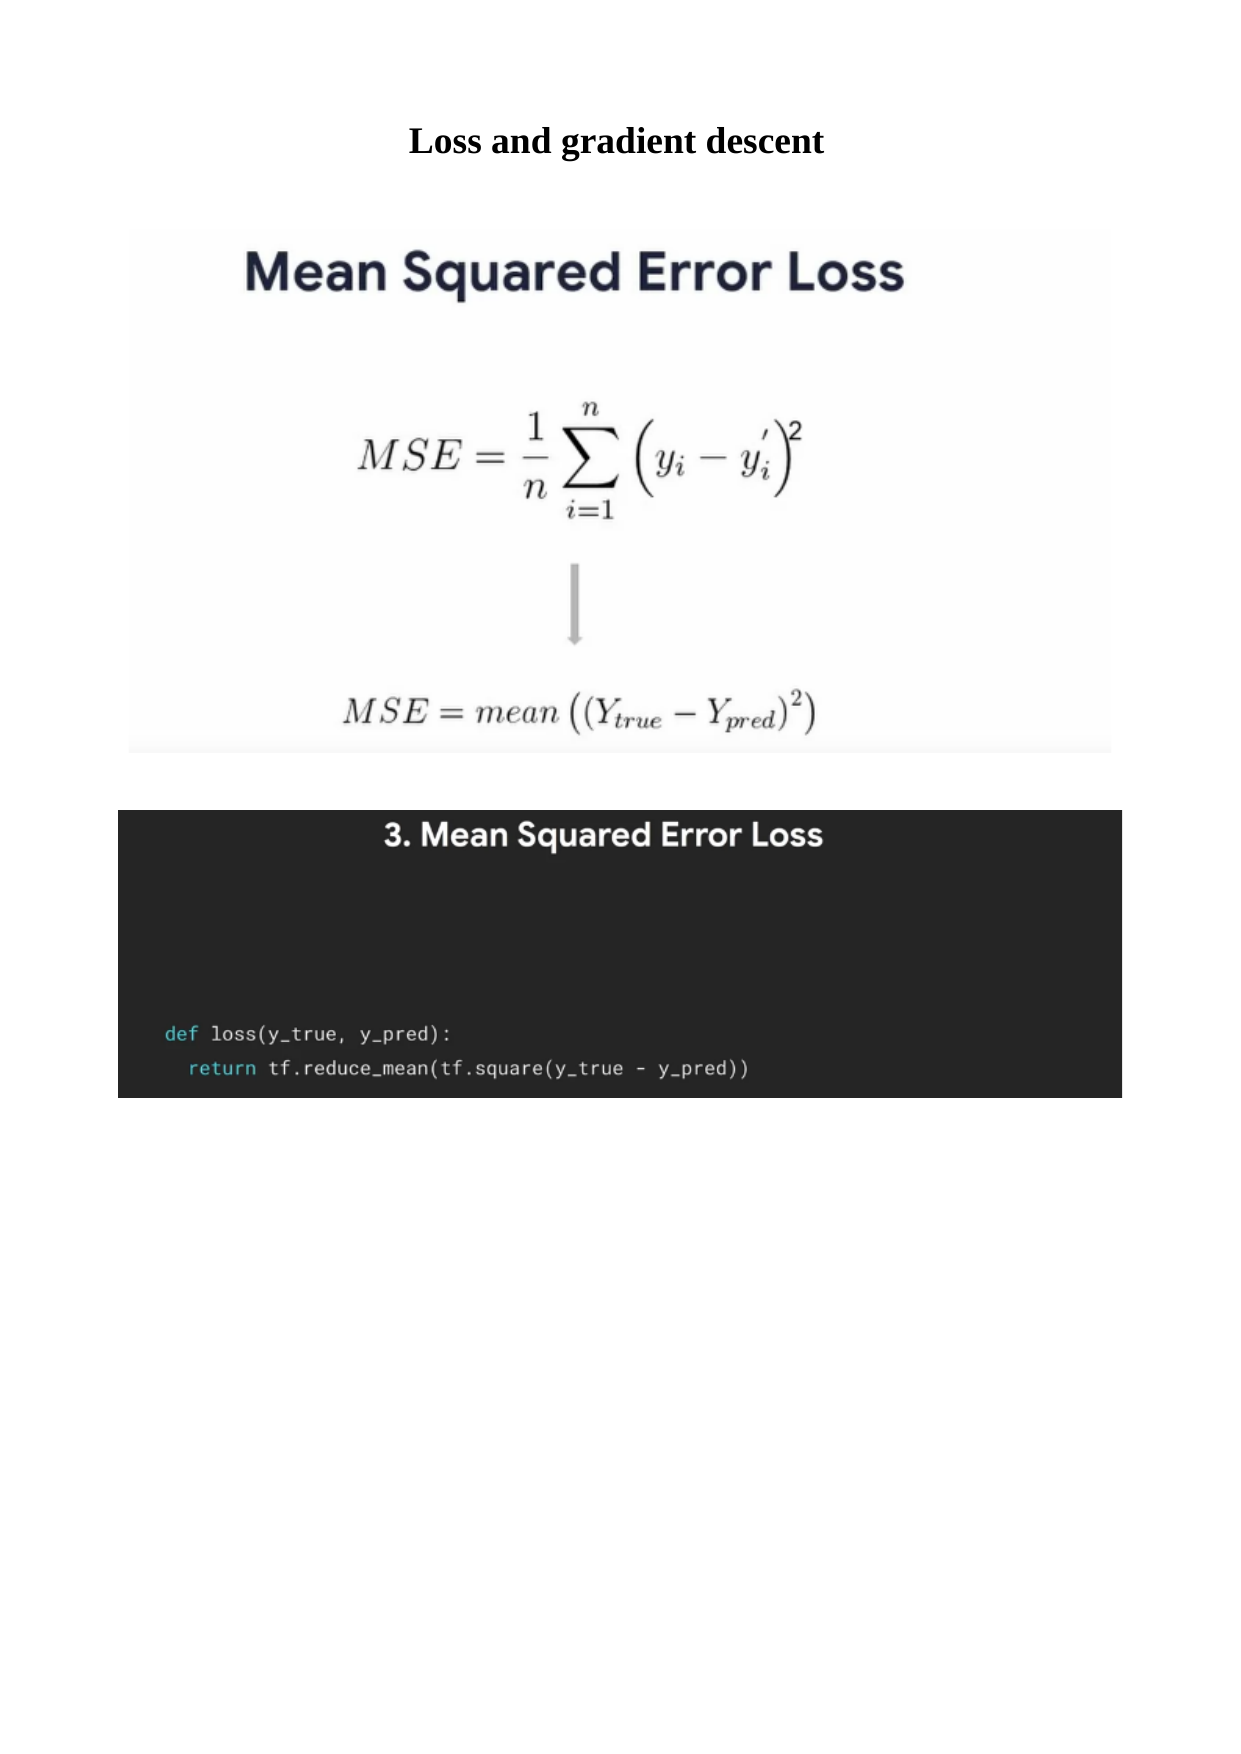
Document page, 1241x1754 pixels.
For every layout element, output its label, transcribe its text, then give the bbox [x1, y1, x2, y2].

subtitle Loss and gradient descent [118, 118, 1122, 161]
picture [118, 810, 1123, 1098]
picture [128, 229, 1112, 753]
